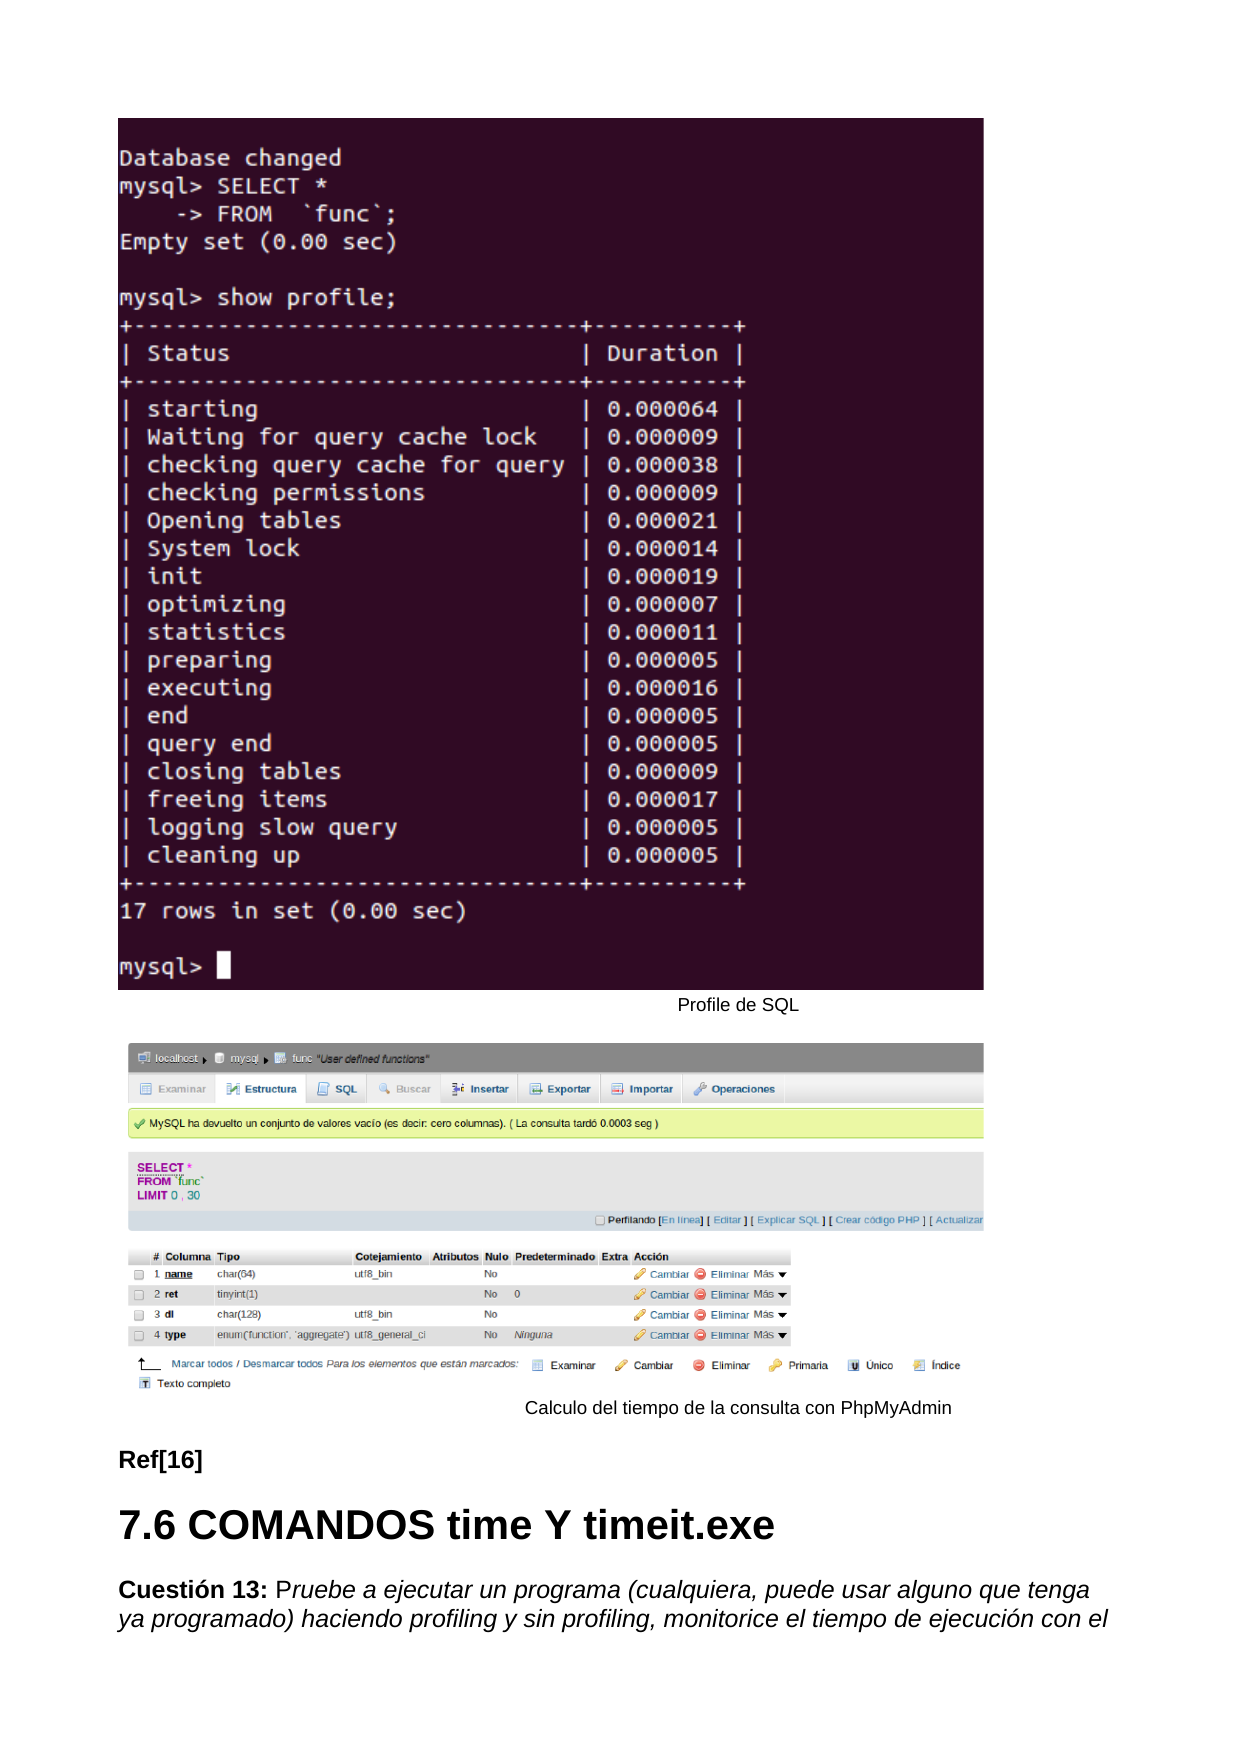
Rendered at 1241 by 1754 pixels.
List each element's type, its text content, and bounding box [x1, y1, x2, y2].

text 7.6 COMANDOS time Y timeit.exe [118, 1501, 1122, 1548]
text Calculo del tiempo de la consulta con PhpMyAdmin [118, 1393, 1122, 1419]
text Cuestión 13: Pruebe a ejecutar un programa (cualquiera, puede usar alguno que tenga ya programado) haciendo profiling y sin profiling, monitorice el tiempo de ejecución con el [118, 1575, 1122, 1632]
text Ref[16] [118, 1445, 1122, 1474]
text Profile de SQL [118, 990, 1122, 1016]
